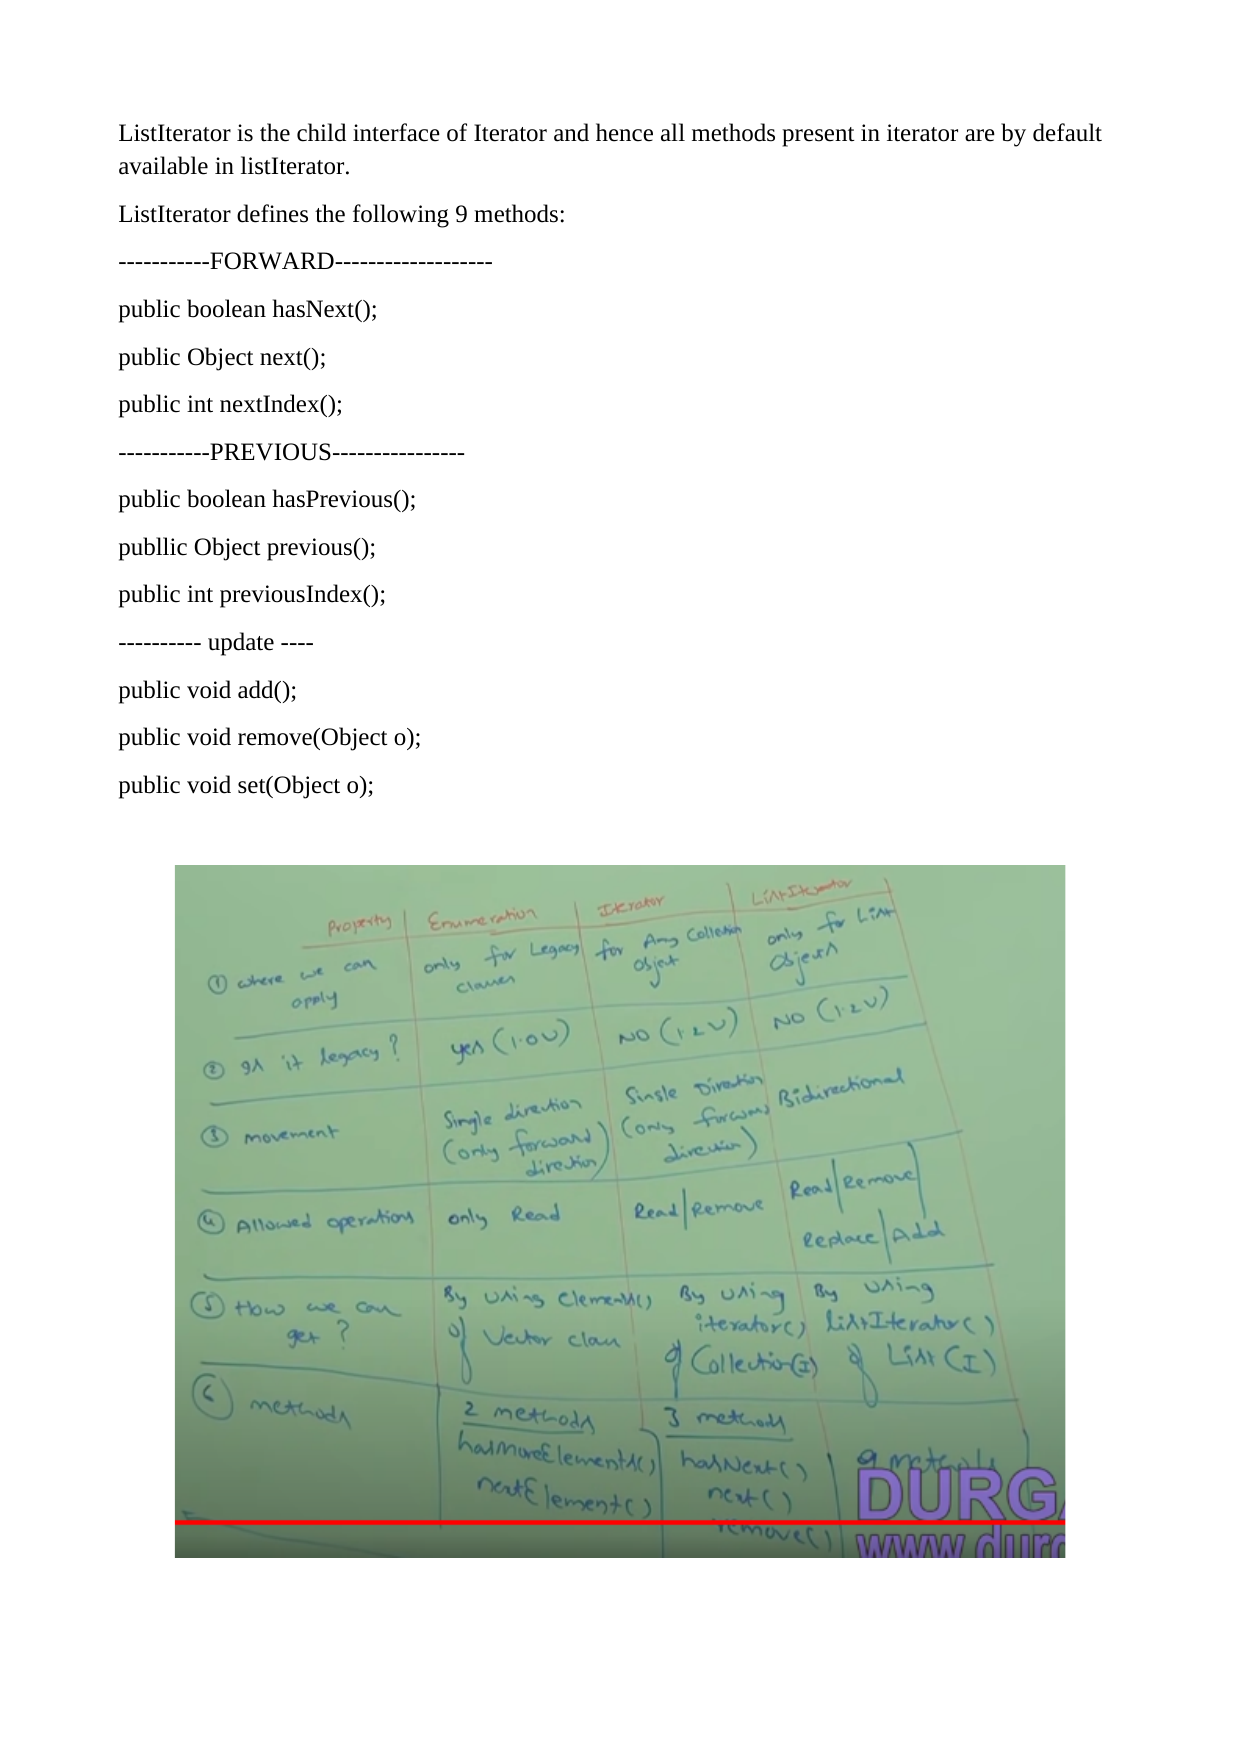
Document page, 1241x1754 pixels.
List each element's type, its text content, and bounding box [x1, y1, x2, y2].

text public boolean hasNext(); [118, 294, 1122, 323]
text public Object next(); [118, 342, 1122, 370]
text ListIterator is the child interface of Iterator and hence all methods present in iterator are by default available in listIterator. [118, 118, 1122, 180]
text -----------FORWARD------------------- [118, 246, 1122, 275]
text public void set(Object o); [118, 770, 1122, 799]
text publlic Object previous(); [118, 532, 1122, 561]
text ListIterator defines the following 9 methods: [118, 199, 1122, 227]
picture [174, 865, 1066, 1558]
text public int previousIndex(); [118, 579, 1122, 608]
text public int nextIndex(); [118, 389, 1122, 418]
text public boolean hasPrevious(); [118, 484, 1122, 513]
text -----------PREVIOUS---------------- [118, 437, 1122, 466]
text public void add(); [118, 675, 1122, 703]
text public void remove(Object o); [118, 722, 1122, 751]
text ---------- update ---- [118, 627, 1122, 656]
